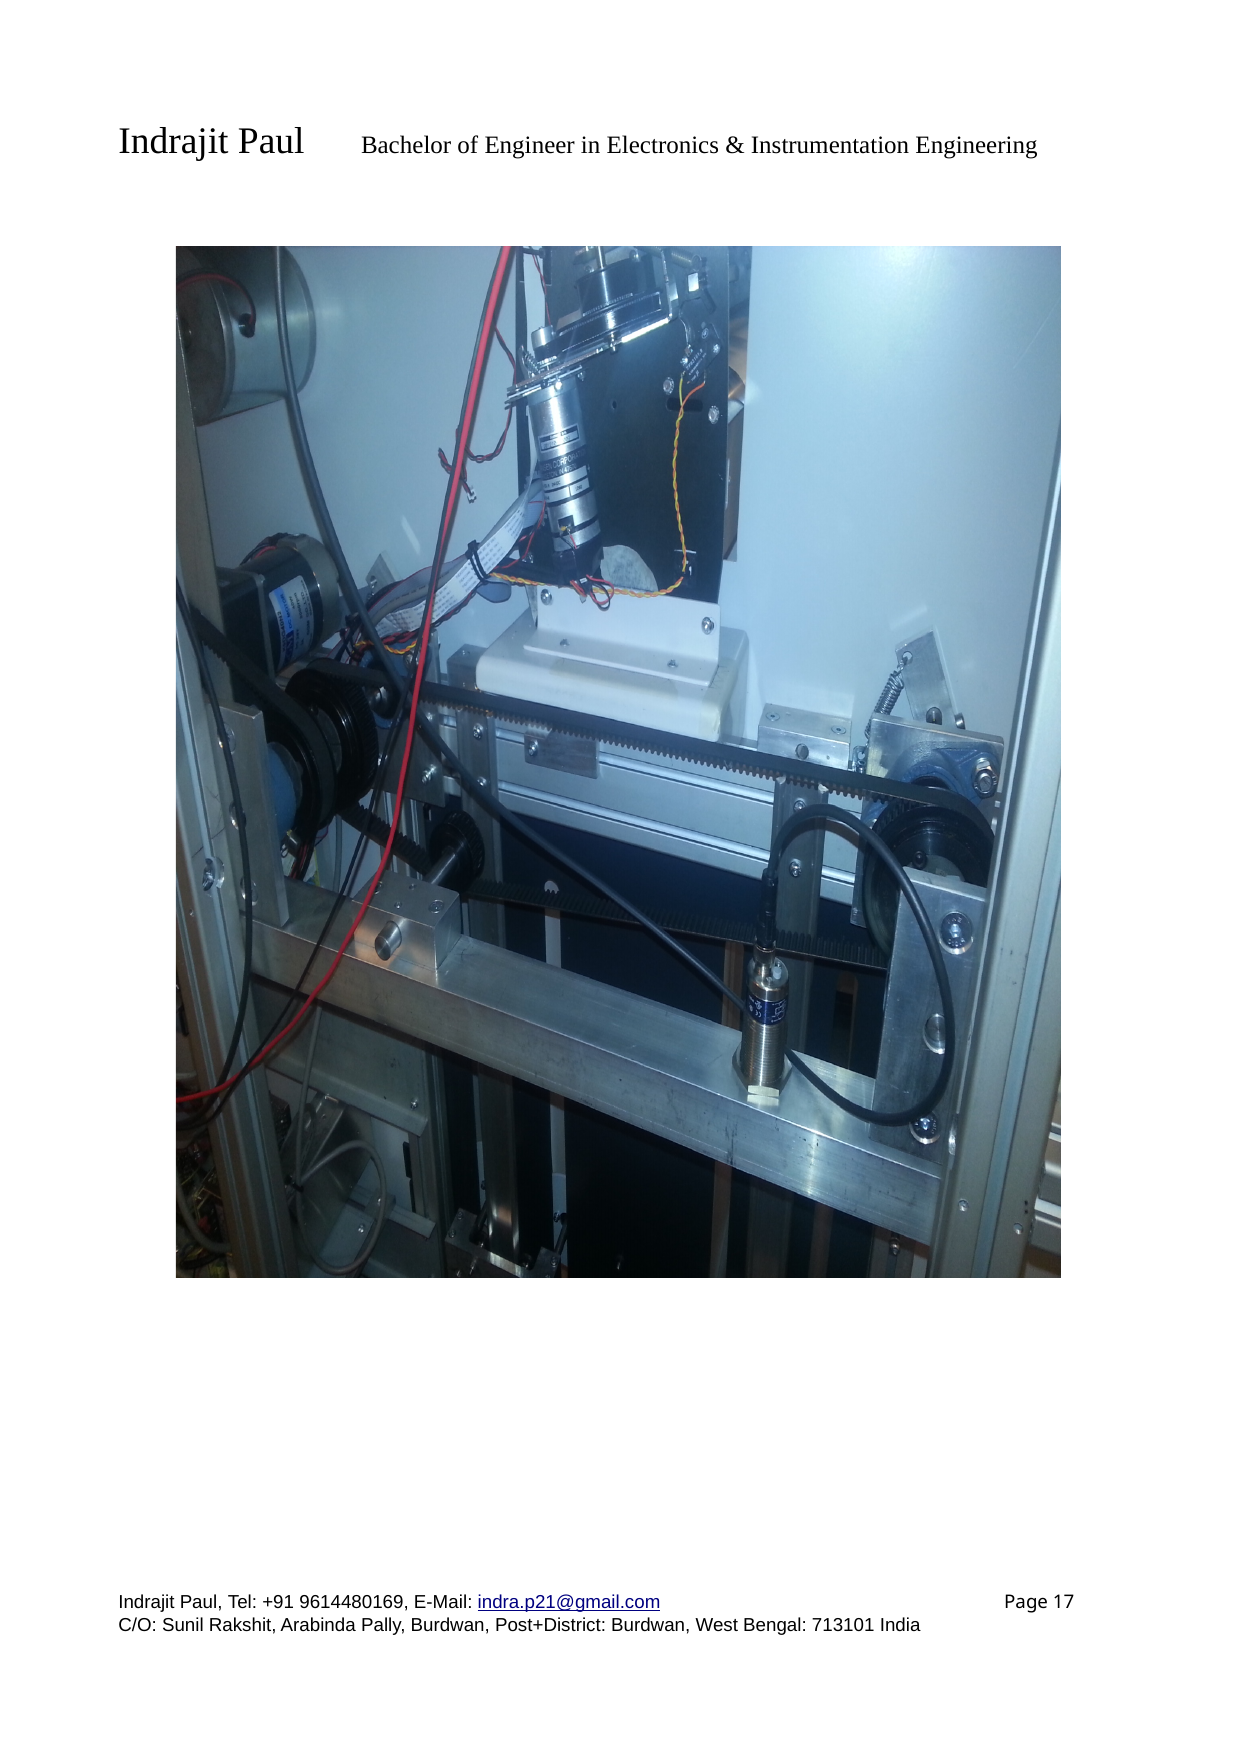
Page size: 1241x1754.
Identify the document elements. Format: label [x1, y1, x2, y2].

picture [175, 246, 1061, 1278]
